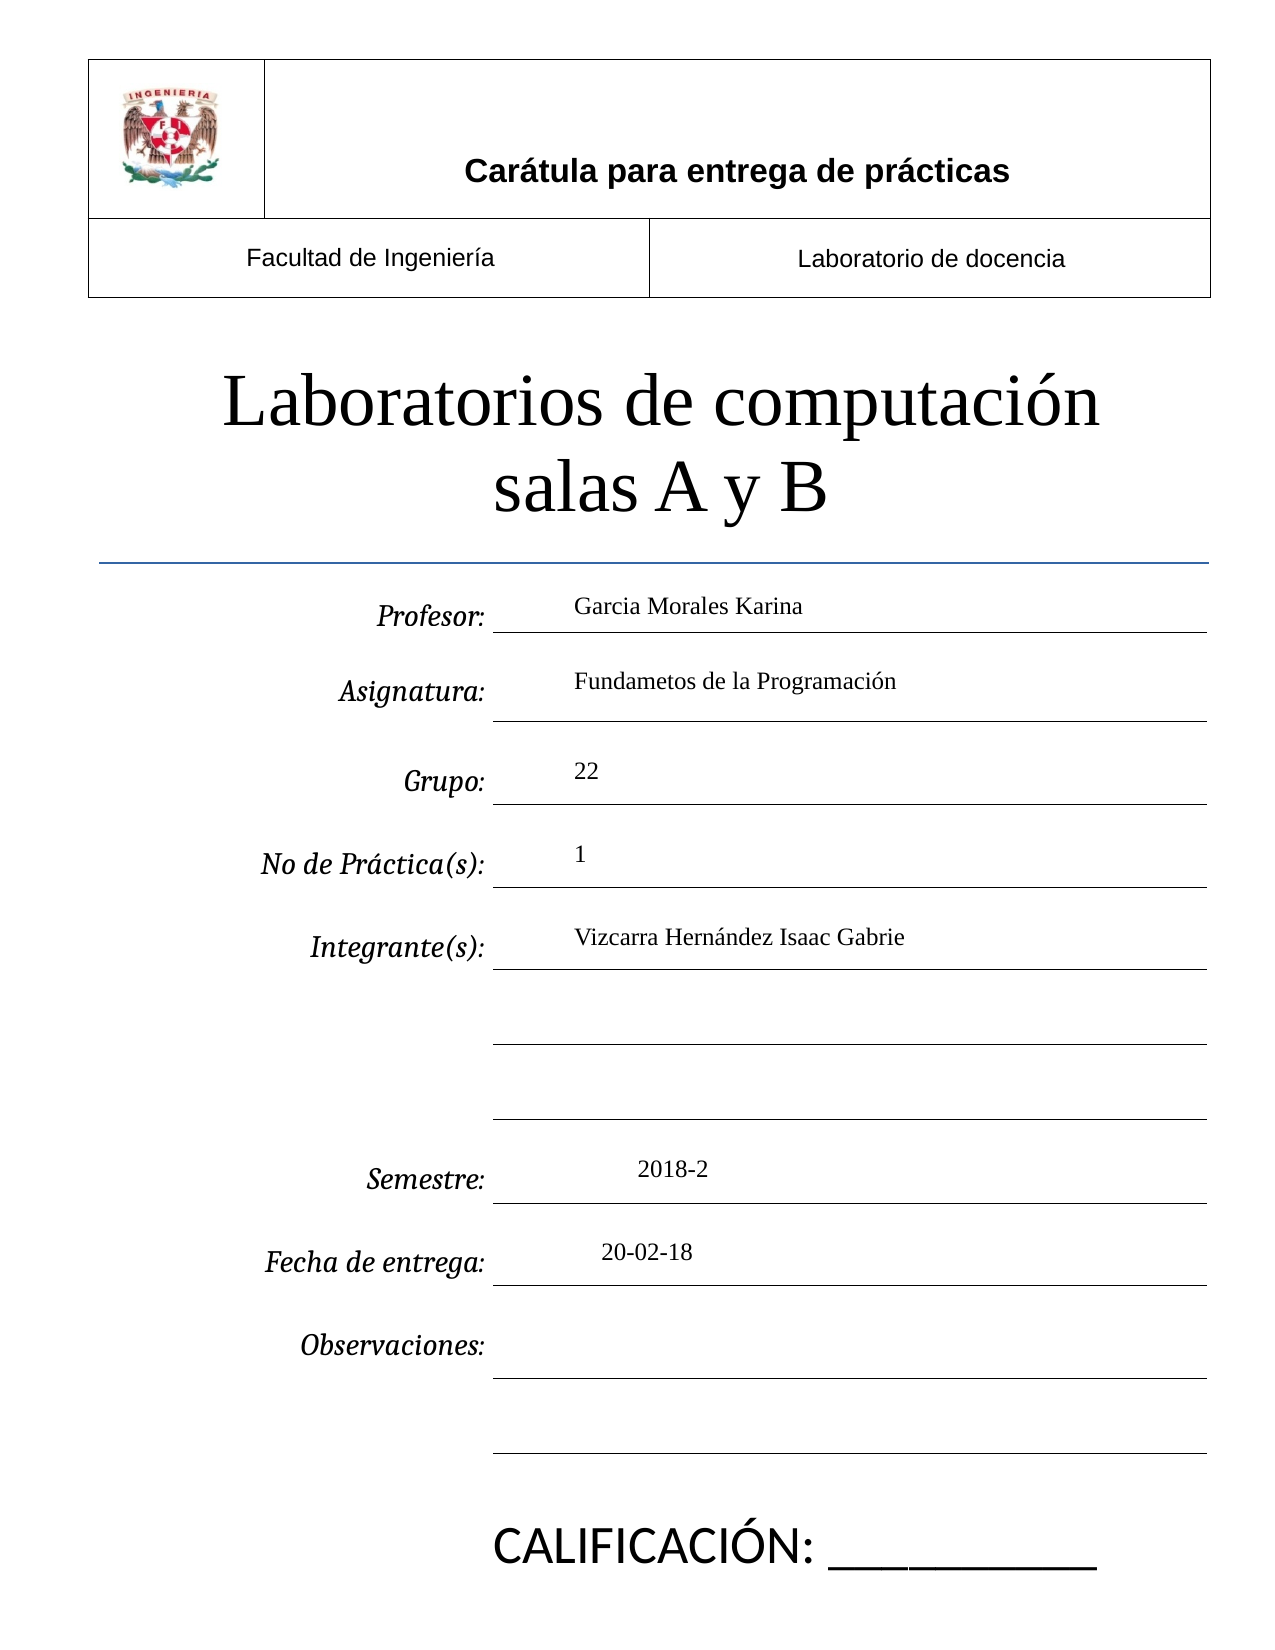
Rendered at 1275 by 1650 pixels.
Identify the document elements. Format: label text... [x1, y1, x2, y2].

table_cell 1 [493, 805, 1207, 887]
table_cell 20-02-18 [493, 1204, 1207, 1285]
table_cell [493, 970, 1207, 1044]
table_cell [118, 1044, 493, 1119]
table_header Profesor: [118, 564, 493, 631]
table_cell 22 [493, 722, 1207, 804]
table_header Garcia Morales Karina [493, 564, 1207, 631]
table_header [89, 60, 264, 217]
table_cell Fecha de entrega: [118, 1203, 493, 1285]
table_header Carátula para entrega de prácticas [265, 60, 1210, 217]
text Laboratorios de computación [118, 355, 1205, 441]
table_cell Vizcarra Hernández Isaac Gabrie [493, 888, 1207, 969]
table_cell Facultad de Ingeniería [89, 219, 649, 297]
text CALIFICACIÓN: __________ [118, 1511, 1205, 1577]
text salas A y B [118, 441, 1205, 528]
table_header [493, 556, 1207, 562]
table_cell No de Práctica(s): [118, 804, 493, 887]
table_cell Semestre: [118, 1119, 493, 1202]
table_cell Grupo: [118, 721, 493, 804]
table_cell [493, 1379, 1207, 1453]
table_cell Laboratorio de docencia [650, 219, 1210, 297]
table_header [118, 556, 493, 562]
table_cell [118, 1378, 493, 1453]
table_cell [493, 1045, 1207, 1119]
table_cell [118, 969, 493, 1044]
table_cell Fundametos de la Programación [493, 633, 1207, 721]
table_cell 2018-2 [493, 1120, 1207, 1202]
table_cell [493, 1286, 1207, 1378]
table_cell Asignatura: [118, 631, 493, 721]
table_cell Observaciones: [118, 1285, 493, 1378]
table_cell Integrante(s): [118, 887, 493, 969]
